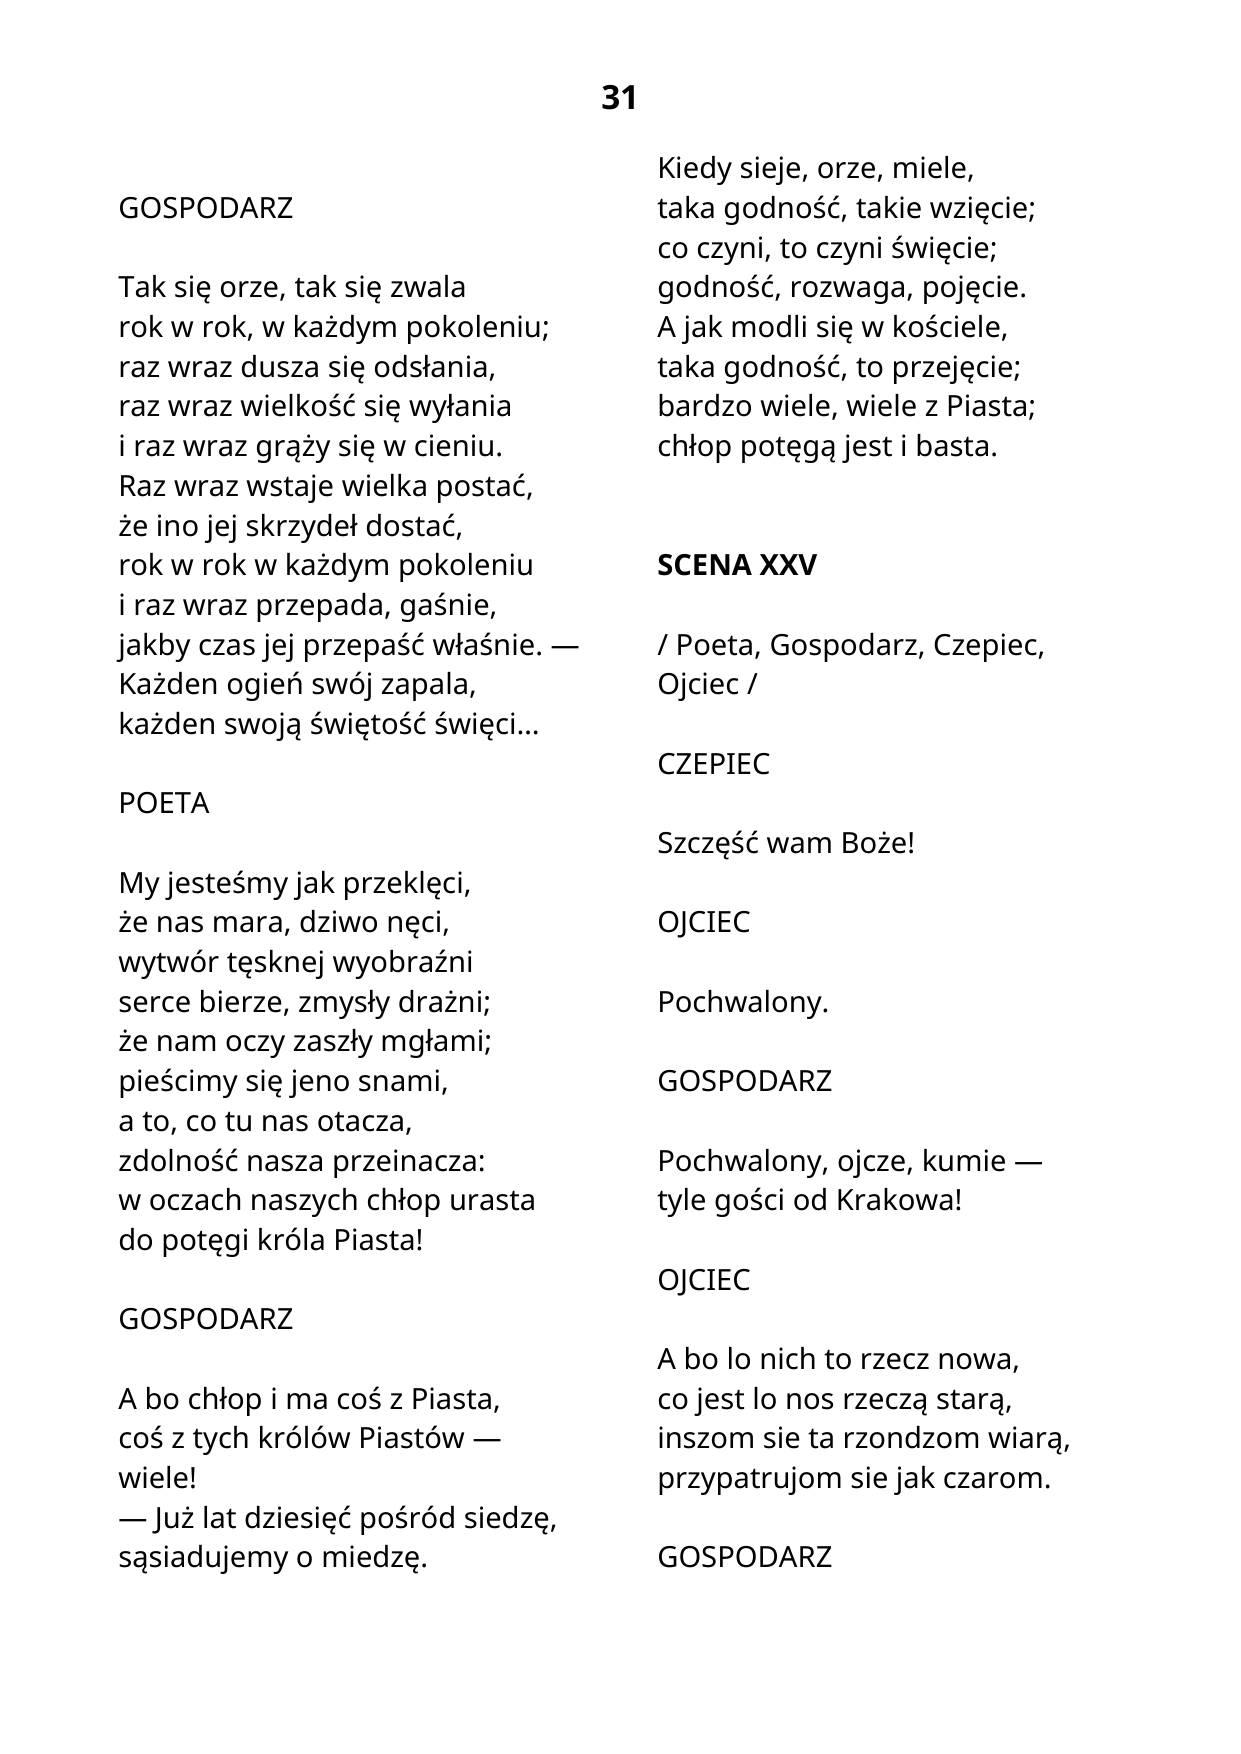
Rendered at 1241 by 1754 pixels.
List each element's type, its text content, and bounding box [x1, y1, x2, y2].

text w oczach naszych chłop urasta [118, 1179, 583, 1219]
text że ino jej skrzydeł dostać, [118, 505, 583, 544]
text CZEPIEC [657, 743, 1122, 783]
text przypatrujom sie jak czarom. [657, 1457, 1122, 1497]
text zdolność nasza przeinacza: [118, 1140, 583, 1179]
text tyle gości od Krakowa! [657, 1179, 1122, 1219]
text jakby czas jej przepaść właśnie. — [118, 624, 583, 663]
text OJCIEC [657, 1259, 1122, 1298]
text A bo lo nich to rzecz nowa, [657, 1338, 1122, 1378]
text rok w rok, w każdym pokoleniu; [118, 306, 583, 346]
text — Już lat dziesięć pośród siedzę, [118, 1497, 583, 1537]
text i raz wraz przepada, gaśnie, [118, 584, 583, 624]
text pieścimy się jeno snami, [118, 1060, 583, 1100]
text sąsiadujemy o miedzę. [118, 1537, 583, 1576]
text POETA [118, 783, 583, 822]
text Każden ogień swój zapala, [118, 663, 583, 703]
text OJCIEC [657, 902, 1122, 941]
text co jest lo nos rzeczą starą, [657, 1378, 1122, 1418]
text Tak się orze, tak się zwala [118, 267, 583, 306]
text wytwór tęsknej wyobraźni [118, 941, 583, 981]
text i raz wraz grąży się w cieniu. [118, 425, 583, 465]
text bardzo wiele, wiele z Piasta; [657, 386, 1122, 425]
text że nas mara, dziwo nęci, [118, 902, 583, 941]
text inszom sie ta rzondzom wiarą, [657, 1418, 1122, 1457]
text chłop potęgą jest i basta. [657, 425, 1122, 465]
text że nam oczy zaszły mgłami; [118, 1021, 583, 1060]
text Raz wraz wstaje wielka postać, [118, 465, 583, 505]
text a to, co tu nas otacza, [118, 1100, 583, 1140]
text GOSPODARZ [657, 1060, 1122, 1100]
text co czyni, to czyni święcie; [657, 227, 1122, 267]
text / Poeta, Gospodarz, Czepiec, Ojciec / [657, 624, 1122, 703]
text godność, rozwaga, pojęcie. [657, 267, 1122, 306]
text serce bierze, zmysły drażni; [118, 981, 583, 1021]
text do potęgi króla Piasta! [118, 1219, 583, 1259]
text rok w rok w każdym pokoleniu [118, 544, 583, 584]
text GOSPODARZ [118, 1298, 583, 1338]
text taka godność, takie wzięcie; [657, 187, 1122, 227]
text GOSPODARZ [657, 1537, 1122, 1576]
text taka godność, to przejęcie; [657, 346, 1122, 386]
text coś z tych królów Piastów — wiele! [118, 1418, 583, 1497]
text A bo chłop i ma coś z Piasta, [118, 1378, 583, 1418]
text Pochwalony. [657, 981, 1122, 1021]
text raz wraz dusza się odsłania, [118, 346, 583, 386]
text My jesteśmy jak przeklęci, [118, 862, 583, 902]
text GOSPODARZ [118, 187, 583, 227]
text Pochwalony, ojcze, kumie — [657, 1140, 1122, 1179]
text SCENA XXV [657, 544, 1122, 584]
text A jak modli się w kościele, [657, 306, 1122, 346]
text każden swoją świętość święci… [118, 703, 583, 743]
text raz wraz wielkość się wyłania [118, 386, 583, 425]
text Kiedy sieje, orze, miele, [657, 148, 1122, 187]
text Szczęść wam Boże! [657, 822, 1122, 862]
